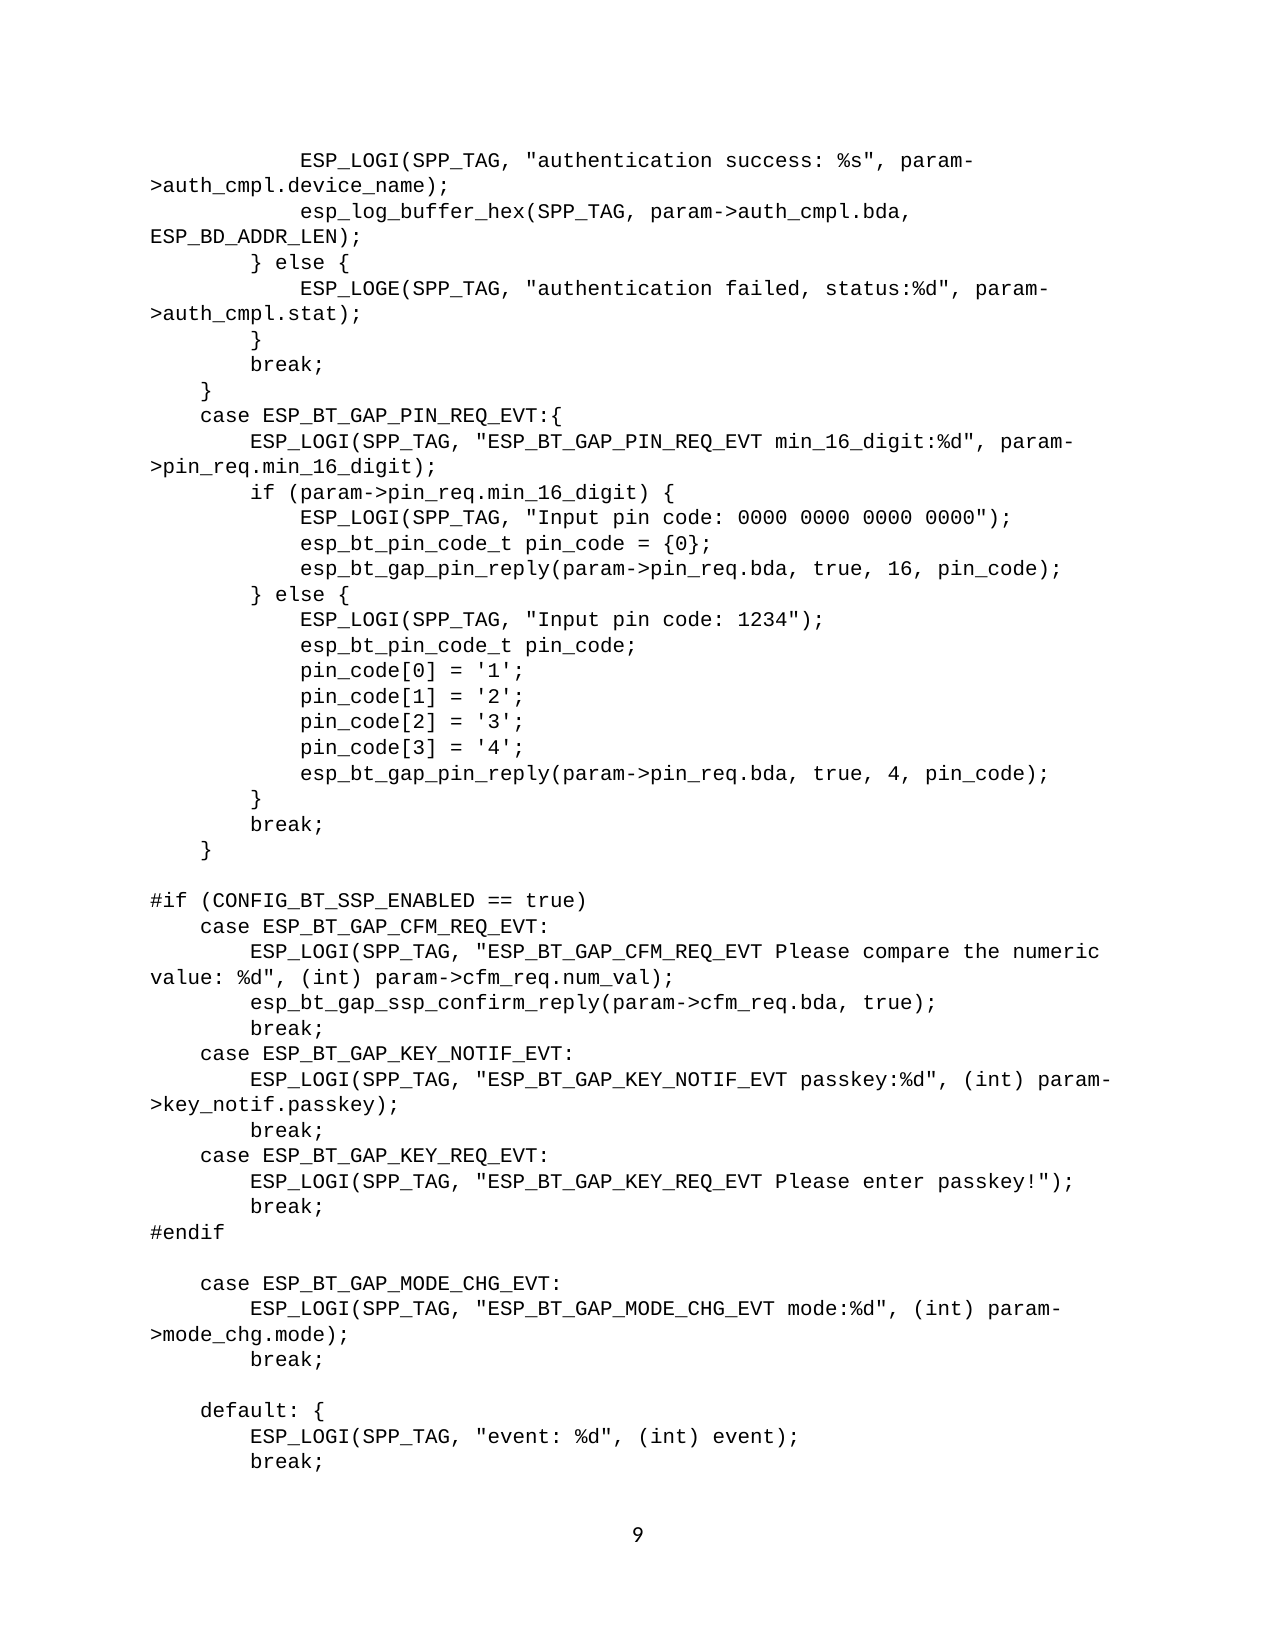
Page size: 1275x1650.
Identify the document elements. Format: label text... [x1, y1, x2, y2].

text esp_bt_gap_pin_reply(param->pin_req.bda, true, 4, pin_code); [150, 762, 1125, 786]
text pin_code[0] = '1'; [150, 660, 1125, 684]
text } else { [150, 584, 1125, 607]
text esp_bt_pin_code_t pin_code; [150, 635, 1125, 658]
text ESP_LOGI(SPP_TAG, "Input pin code: 1234"); [150, 609, 1125, 633]
text break; [150, 1120, 1125, 1143]
text } [150, 788, 1125, 812]
text #if (CONFIG_BT_SSP_ENABLED == true) [150, 890, 1125, 914]
text break; [150, 354, 1125, 378]
text ESP_LOGI(SPP_TAG, "ESP_BT_GAP_PIN_REQ_EVT min_16_digit:%d", param->pin_req.min_16_digit); [150, 431, 1125, 480]
text ESP_LOGI(SPP_TAG, "authentication success: %s", param->auth_cmpl.device_name); [150, 150, 1125, 199]
text default: { [150, 1401, 1125, 1424]
text } [150, 839, 1125, 863]
text ESP_LOGI(SPP_TAG, "event: %d", (int) event); [150, 1426, 1125, 1450]
text case ESP_BT_GAP_CFM_REQ_EVT: [150, 916, 1125, 939]
text esp_bt_gap_pin_reply(param->pin_req.bda, true, 16, pin_code); [150, 558, 1125, 582]
text pin_code[3] = '4'; [150, 737, 1125, 761]
text #endif [150, 1222, 1125, 1246]
text pin_code[1] = '2'; [150, 686, 1125, 709]
text ESP_LOGI(SPP_TAG, "ESP_BT_GAP_MODE_CHG_EVT mode:%d", (int) param->mode_chg.mode); [150, 1298, 1125, 1348]
text } else { [150, 252, 1125, 276]
text ESP_LOGE(SPP_TAG, "authentication failed, status:%d", param->auth_cmpl.stat); [150, 278, 1125, 327]
text esp_bt_pin_code_t pin_code = {0}; [150, 533, 1125, 556]
text ESP_LOGI(SPP_TAG, "ESP_BT_GAP_KEY_NOTIF_EVT passkey:%d", (int) param->key_notif.passkey); [150, 1069, 1125, 1118]
text pin_code[2] = '3'; [150, 711, 1125, 735]
text esp_log_buffer_hex(SPP_TAG, param->auth_cmpl.bda, ESP_BD_ADDR_LEN); [150, 201, 1125, 250]
text ESP_LOGI(SPP_TAG, "Input pin code: 0000 0000 0000 0000"); [150, 507, 1125, 531]
text break; [150, 1018, 1125, 1041]
text esp_bt_gap_ssp_confirm_reply(param->cfm_req.bda, true); [150, 992, 1125, 1016]
text break; [150, 813, 1125, 837]
text break; [150, 1452, 1125, 1475]
text case ESP_BT_GAP_KEY_REQ_EVT: [150, 1145, 1125, 1169]
text ESP_LOGI(SPP_TAG, "ESP_BT_GAP_CFM_REQ_EVT Please compare the numeric value: %d", (int) param->cfm_req.num_val); [150, 941, 1125, 990]
text if (param->pin_req.min_16_digit) { [150, 482, 1125, 505]
text case ESP_BT_GAP_MODE_CHG_EVT: [150, 1273, 1125, 1297]
text break; [150, 1349, 1125, 1373]
text case ESP_BT_GAP_PIN_REQ_EVT:{ [150, 405, 1125, 429]
text case ESP_BT_GAP_KEY_NOTIF_EVT: [150, 1043, 1125, 1067]
text } [150, 380, 1125, 403]
text ESP_LOGI(SPP_TAG, "ESP_BT_GAP_KEY_REQ_EVT Please enter passkey!"); [150, 1171, 1125, 1194]
text } [150, 329, 1125, 352]
text break; [150, 1196, 1125, 1220]
